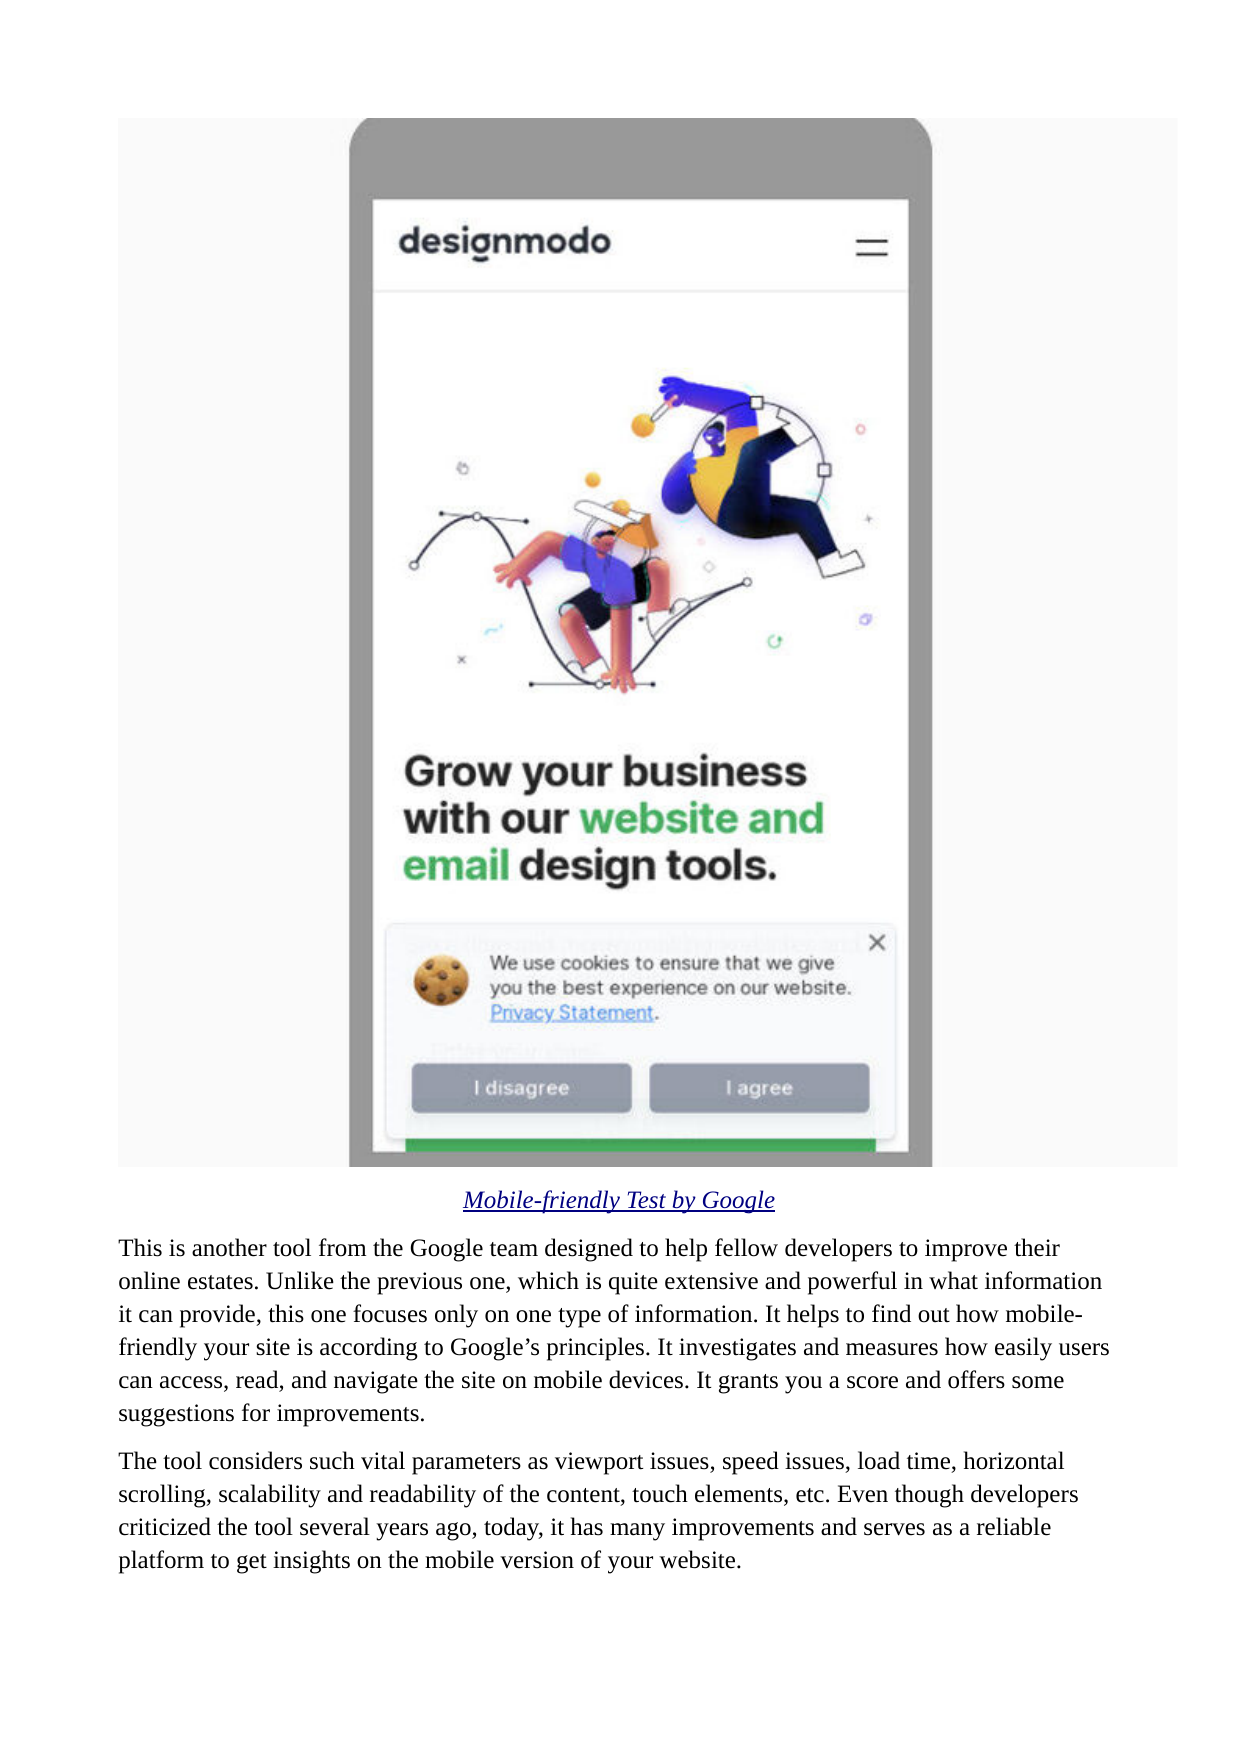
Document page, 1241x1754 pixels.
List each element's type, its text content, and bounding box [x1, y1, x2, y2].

text Mobile-friendly Test by Google [118, 1185, 1122, 1214]
text This is another tool from the Google team designed to help fellow developers to improve their online estates. Unlike the previous one, which is quite extensive and powerful in what information it can provide, this one focuses only on one type of information. It helps to find out how mobile-friendly your site is according to Google’s principles. It investigates and measures how easily users can access, read, and navigate the site on mobile devices. It grants you a score and offers some suggestions for improvements. [118, 1233, 1122, 1427]
text The tool considers such vital parameters as viewport issues, speed issues, load time, horizontal scrolling, scalability and readability of the content, touch elements, etc. Even though developers criticized the tool several years ago, today, it has many improvements and serves as a reliable platform to get insights on the mobile version of your website. [118, 1446, 1122, 1573]
picture [118, 118, 1178, 1167]
